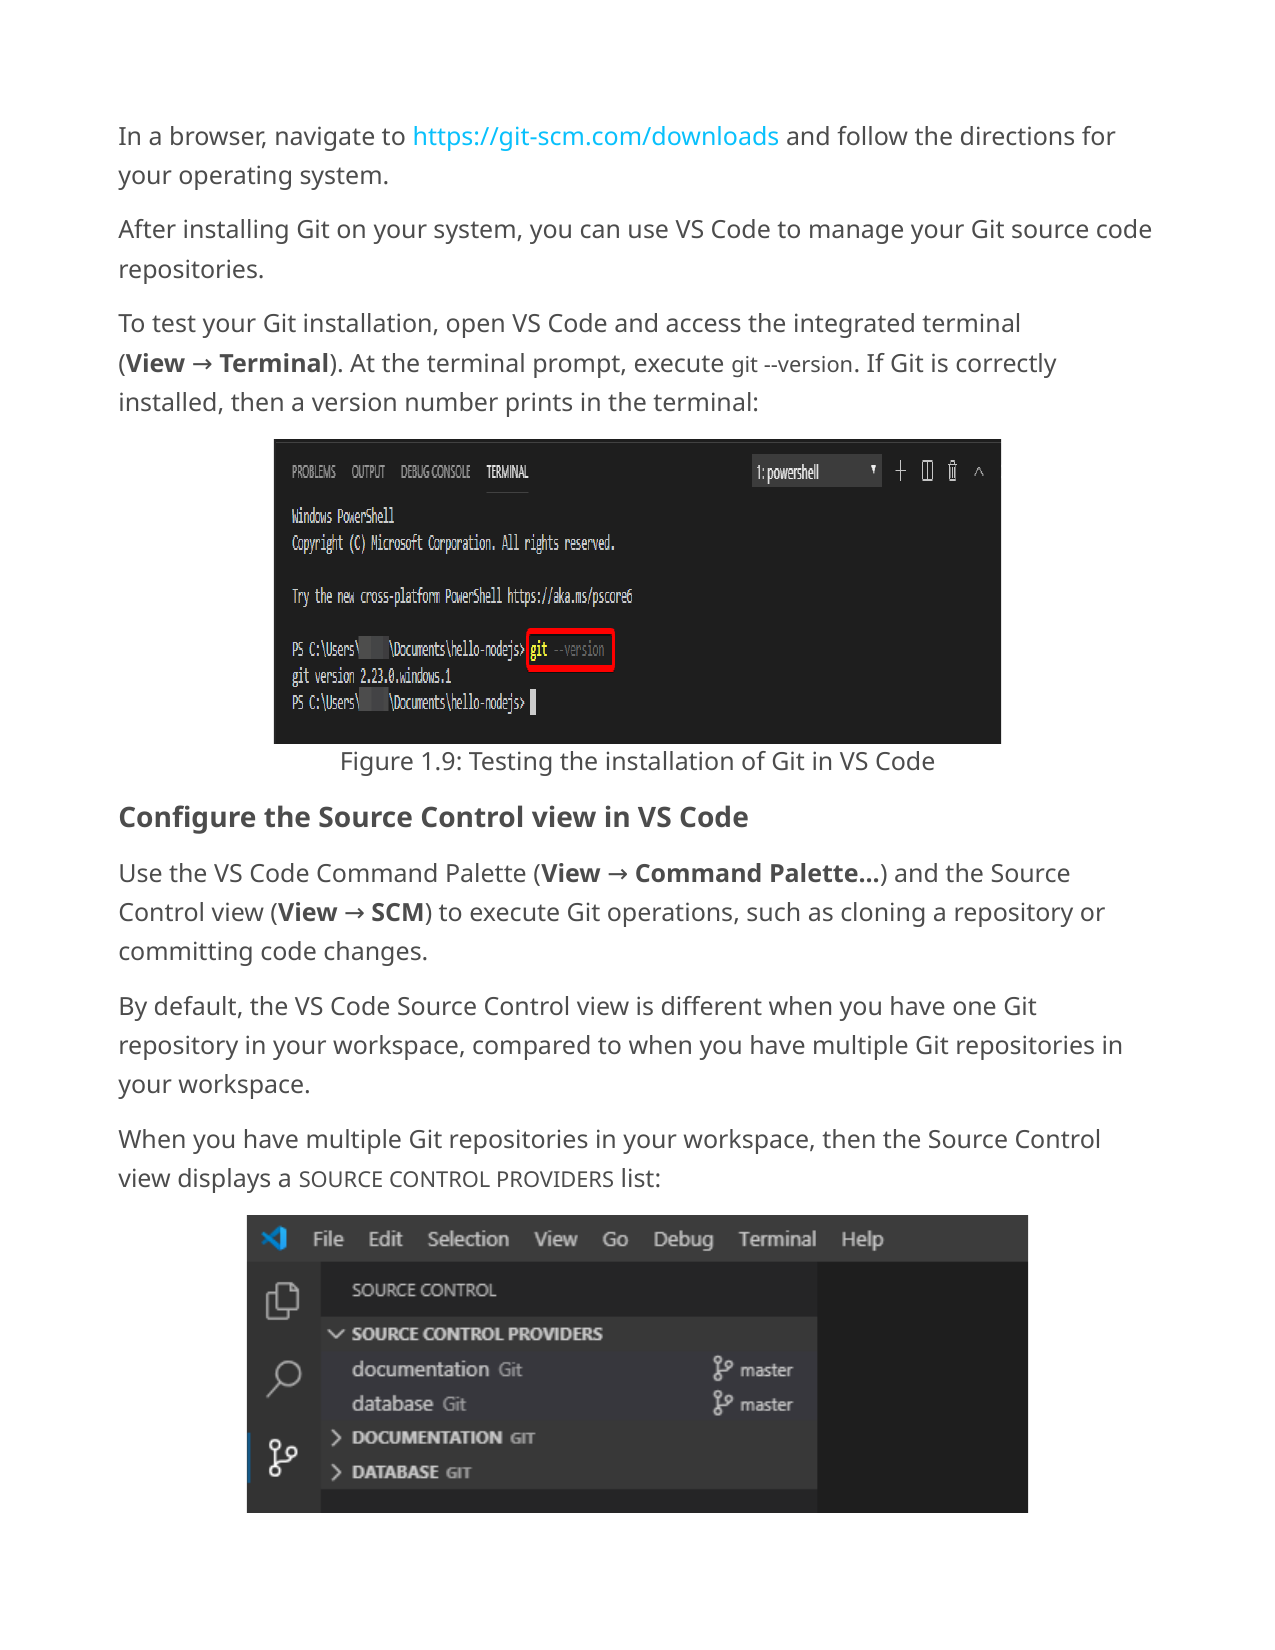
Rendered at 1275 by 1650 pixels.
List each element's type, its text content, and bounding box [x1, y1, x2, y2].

text Use the VS Code Command Palette (View → Command Palette...) and the Source Control view (View → SCM) to execute Git operations, such as cloning a repository or committing code changes. [118, 855, 1157, 968]
text In a browser, navigate to https://git-scm.com/downloads and follow the directions for your operating system. [118, 118, 1157, 191]
picture [273, 439, 1002, 744]
text Figure 1.9: Testing the installation of Git in VS Code [118, 744, 1157, 778]
text To test your Git installation, open VS Code and access the integrated terminal (View → Terminal). At the terminal prompt, execute git --version. If Git is correctly installed, then a version number prints in the terminal: [118, 306, 1157, 418]
picture [246, 1215, 1029, 1513]
subtitle Configure the Source Control view in VS Code [118, 798, 1157, 836]
text After installing Git on your system, you can use VS Code to manage your Git source code repositories. [118, 212, 1157, 285]
text By default, the VS Code Source Control view is different when you have one Git repository in your workspace, compared to when you have multiple Git repositories in your workspace. [118, 988, 1157, 1101]
text When you have multiple Git repositories in your workspace, then the Source Control view displays a SOURCE CONTROL PROVIDERS list: [118, 1122, 1157, 1195]
